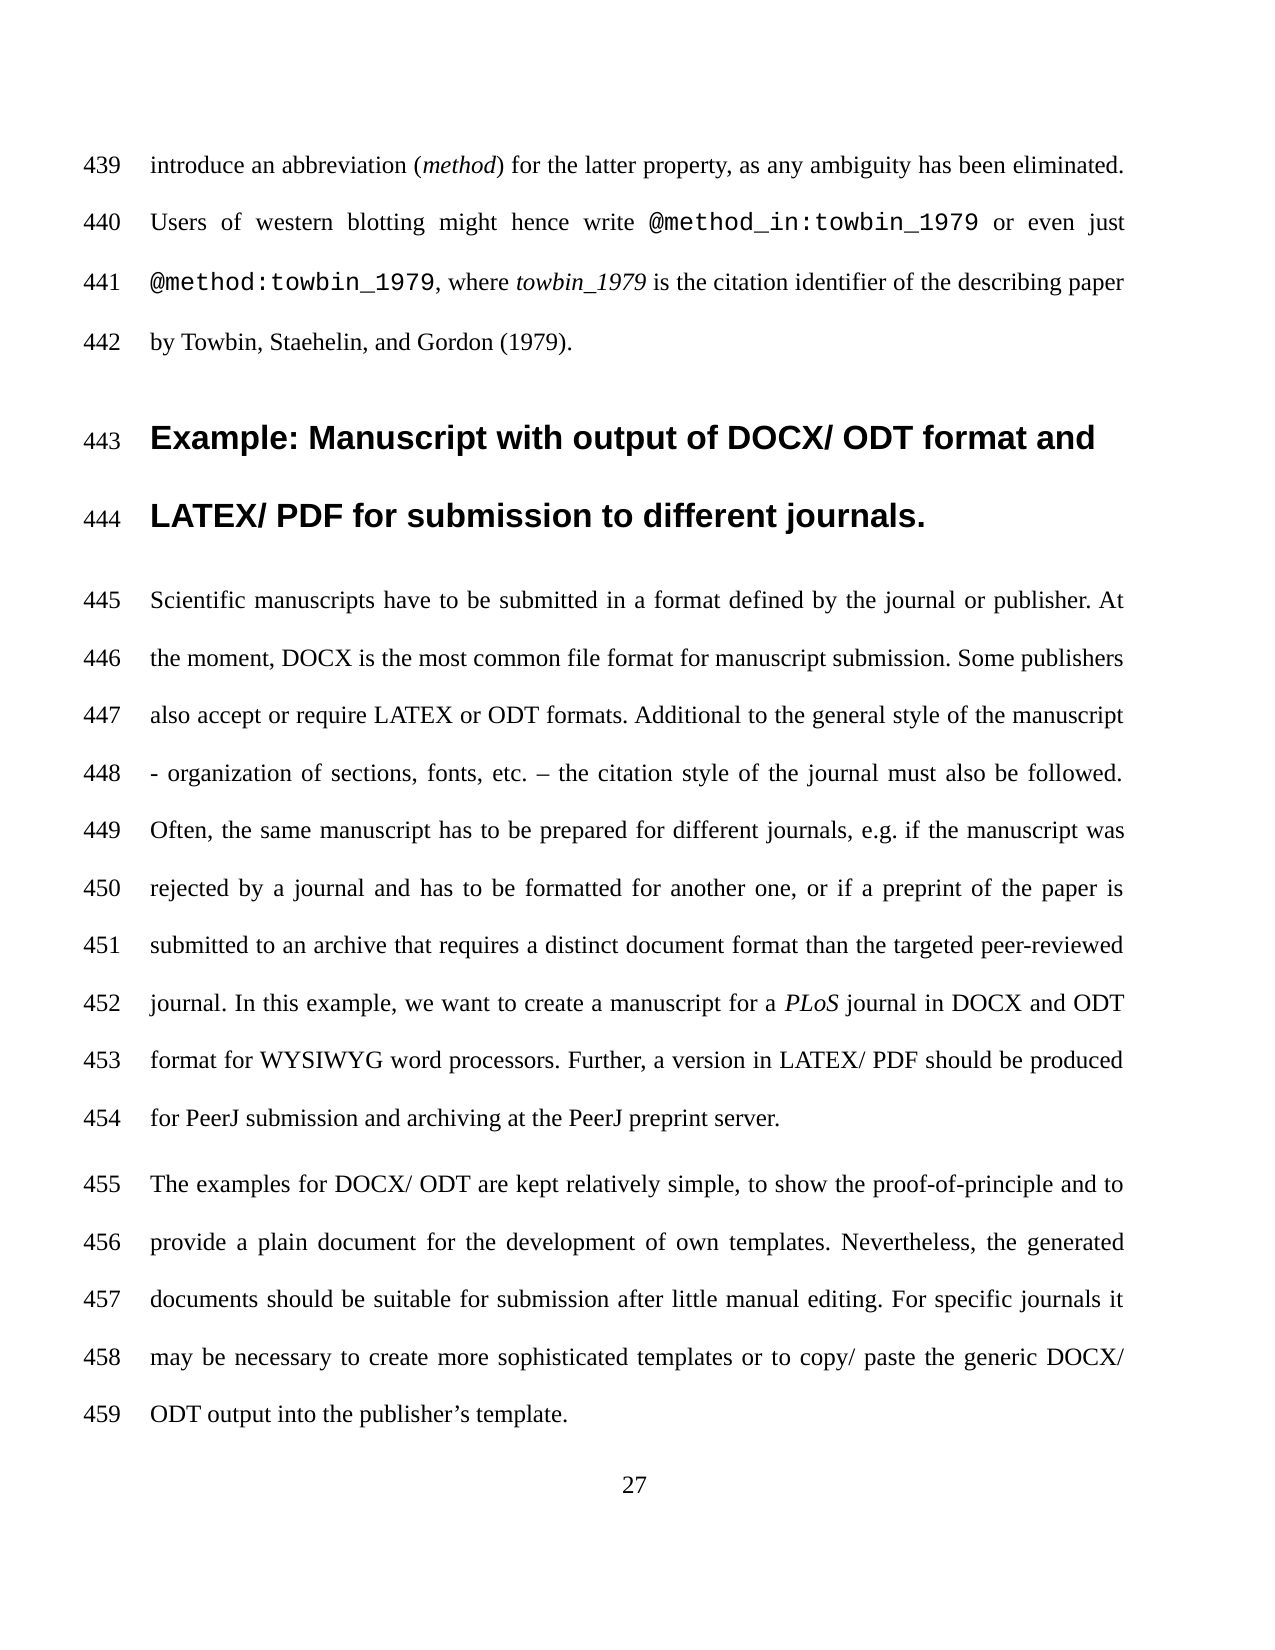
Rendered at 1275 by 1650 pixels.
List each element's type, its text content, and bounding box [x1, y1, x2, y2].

text Scientific manuscripts have to be submitted in a format defined by the journal or publisher. At the moment, DOCX is the most common file format for manuscript submission. Some publishers also accept or require LATEX or ODT formats. Additional to the general style of the manuscript - organization of sections, fonts, etc. – the citation style of the journal must also be followed. Often, the same manuscript has to be prepared for different journals, e.g. if the manuscript was rejected by a journal and has to be formatted for another one, or if a preprint of the paper is submitted to an archive that requires a distinct document format than the targeted peer-reviewed journal. In this example, we want to create a manuscript for a PLoS journal in DOCX and ODT format for WYSIWYG word processors. Further, a version in LATEX/ PDF should be produced for PeerJ submission and archiving at the PeerJ preprint server. [150, 585, 1125, 1131]
text The examples for DOCX/ ODT are kept relatively simple, to show the proof-of-principle and to provide a plain document for the development of own templates. Nevertheless, the generated documents should be suitable for submission after little manual editing. For specific journals it may be necessary to create more sophisticated templates or to copy/ paste the generic DOCX/ ODT output into the publisher’s template. [150, 1169, 1125, 1428]
subtitle Example: Manuscript with output of DOCX/ ODT format and LATEX/ PDF for submission to different journals. [150, 418, 1125, 534]
text introduce an abbreviation (method) for the latter property, as any ambiguity has been eliminated. Users of western blotting might hence write @method_in:towbin_1979 or even just @method:towbin_1979, where towbin_1979 is the citation identifier of the describing paper by Towbin, Staehelin, and Gordon (1979). [150, 150, 1125, 355]
